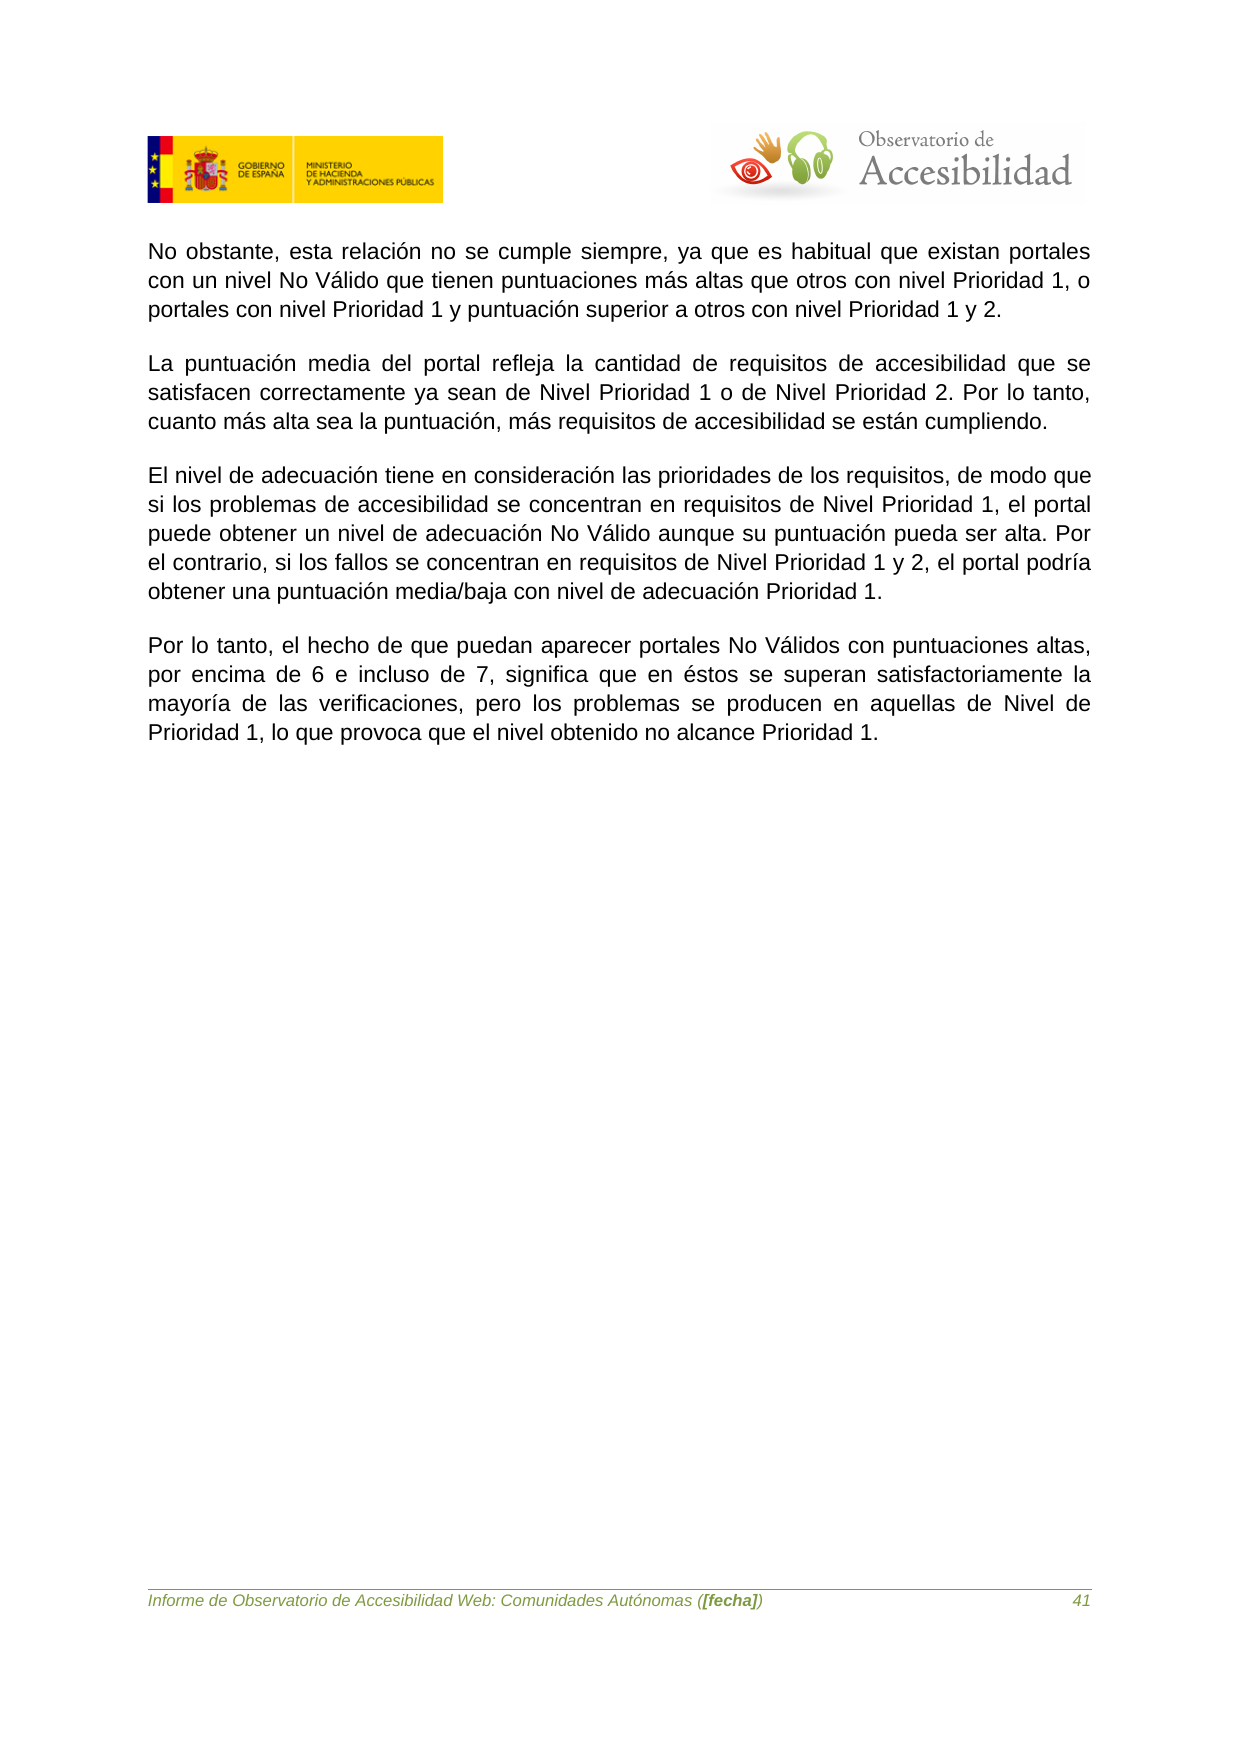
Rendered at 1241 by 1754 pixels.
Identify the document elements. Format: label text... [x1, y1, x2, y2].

text Por lo tanto, el hecho de que puedan aparecer portales No Válidos con puntuaciones altas, por encima de 6 e incluso de 7, significa que en éstos se superan satisfactoriamente la mayoría de las verificaciones, pero los problemas se producen en aquellas de Nivel de Prioridad 1, lo que provoca que el nivel obtenido no alcance Prioridad 1. [148, 632, 1092, 745]
text No obstante, esta relación no se cumple siempre, ya que es habitual que existan portales con un nivel No Válido que tienen puntuaciones más altas que otros con nivel Prioridad 1, o portales con nivel Prioridad 1 y puntuación superior a otros con nivel Prioridad 1 y 2. [148, 238, 1092, 322]
text El nivel de adecuación tiene en consideración las prioridades de los requisitos, de modo que si los problemas de accesibilidad se concentran en requisitos de Nivel Prioridad 1, el portal puede obtener un nivel de adecuación No Válido aunque su puntuación pueda ser alta. Por el contrario, si los fallos se concentran en requisitos de Nivel Prioridad 1 y 2, el portal podría obtener una puntuación media/baja con nivel de adecuación Prioridad 1. [148, 462, 1092, 604]
text La puntuación media del portal refleja la cantidad de requisitos de accesibilidad que se satisfacen correctamente ya sean de Nivel Prioridad 1 o de Nivel Prioridad 2. Por lo tanto, cuanto más alta sea la puntuación, más requisitos de accesibilidad se están cumpliendo. [148, 350, 1092, 434]
picture [710, 122, 1086, 205]
picture [147, 136, 443, 203]
